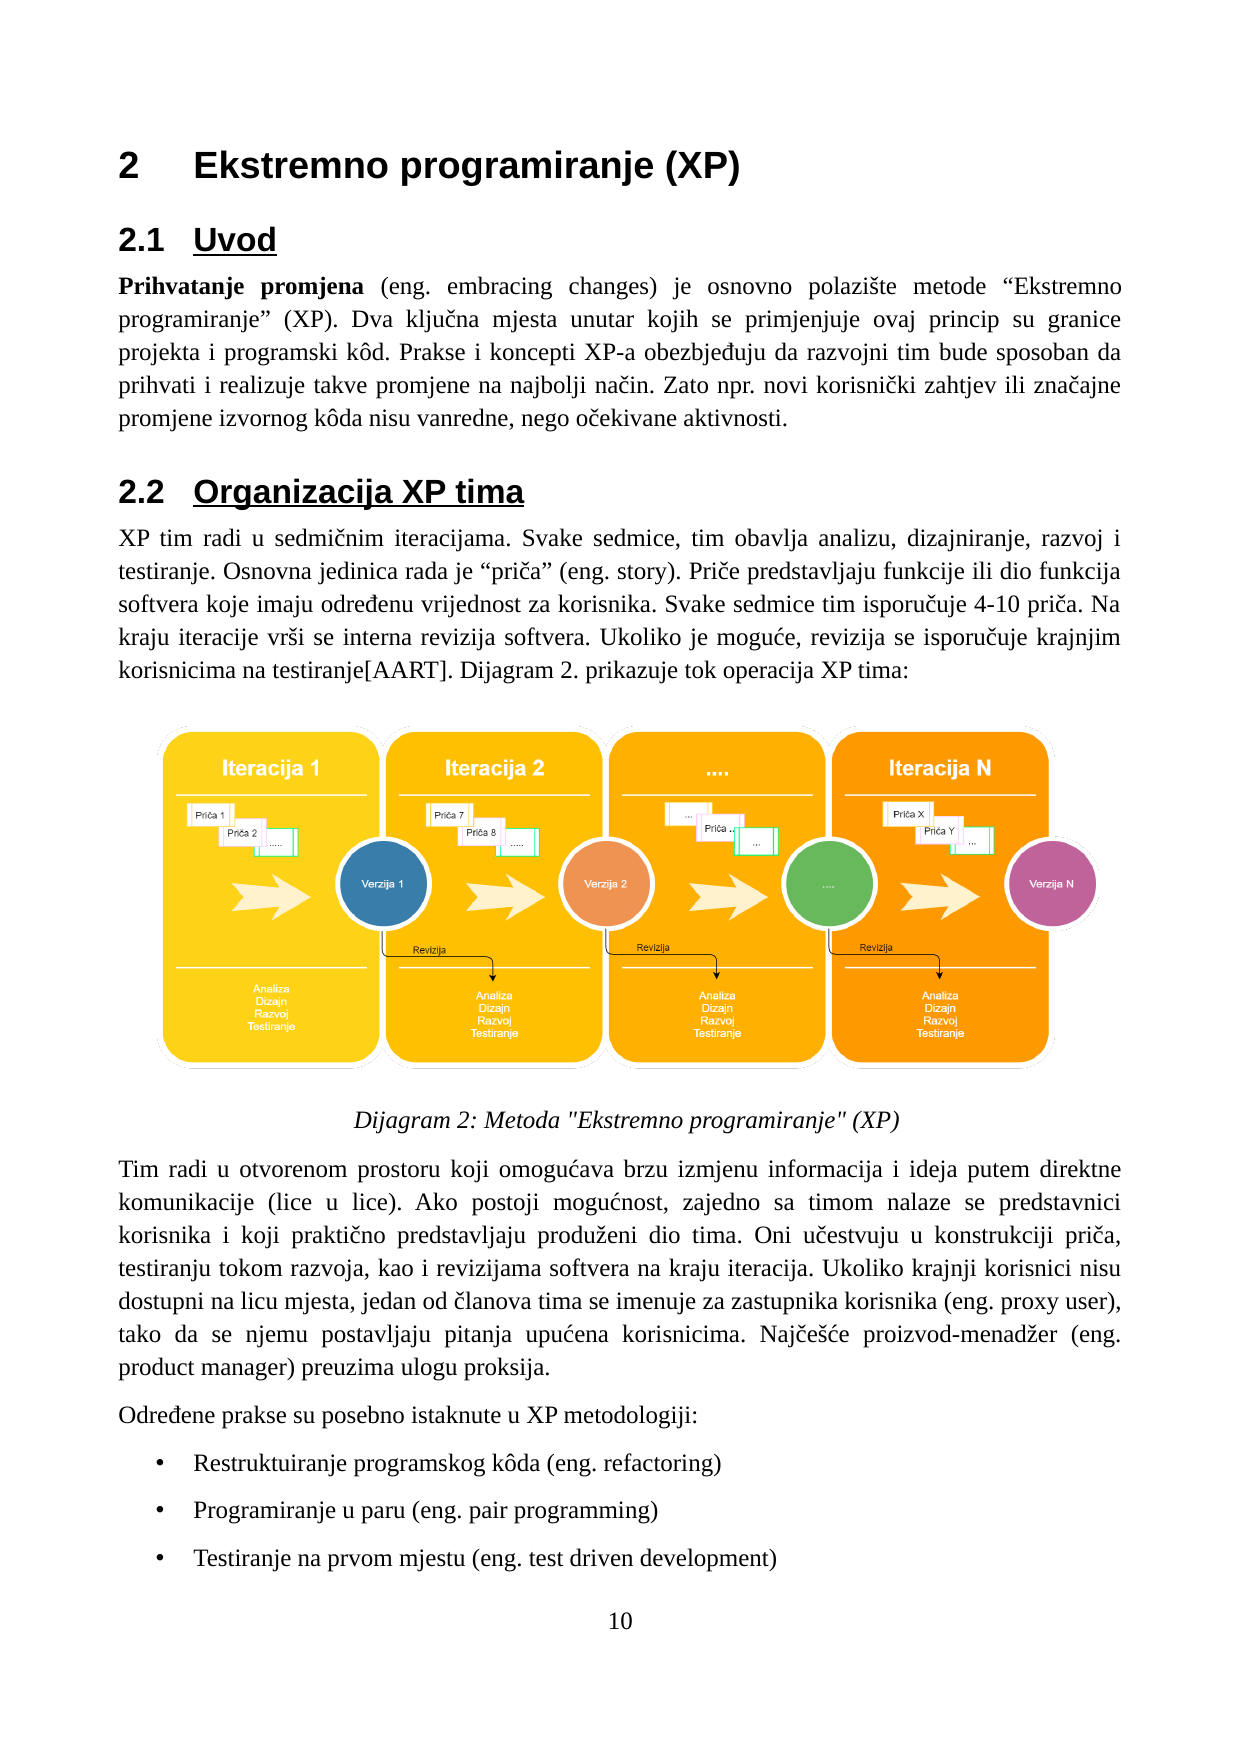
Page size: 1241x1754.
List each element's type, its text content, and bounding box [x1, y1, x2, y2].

picture [156, 725, 1100, 1100]
text SS [156, 700, 1099, 725]
list Programiranje u paru (eng. pair programming) [156, 1495, 1122, 1524]
text XP tim radi u sedmičnim iteracijama. Svake sedmice, tim obavlja analizu, dizajniranje, razvoj i testiranje. Osnovna jedinica rada je “priča” (eng. story). Priče predstavljaju funkcije ili dio funkcija softvera koje imaju određenu vrijednost za korisnika. Svake sedmice tim isporučuje 4-10 priča. Na kraju iteracije vrši se interna revizija softvera. Ukoliko je moguće, revizija se isporučuje krajnjim korisnicima na testiranje[AART]. Dijagram 2. prikazuje tok operacija XP tima: [118, 523, 1122, 684]
list Testiranje na prvom mjestu (eng. test driven development) [156, 1543, 1122, 1572]
text SS [156, 1134, 1099, 1139]
text Dijagram 2: Metoda "Ekstremno programiranje" (XP) [156, 1100, 1099, 1134]
list Restruktuiranje programskog kôda (eng. refactoring) [156, 1448, 1122, 1476]
text Određene prakse su posebno istaknute u XP metodologiji: [118, 1400, 1122, 1429]
subtitle Ekstremno programiranje (XP) [118, 143, 1122, 187]
subtitle Organizacija XP tima [118, 472, 1122, 510]
subtitle Uvod [118, 220, 1122, 259]
text Tim radi u otvorenom prostoru koji omogućava brzu izmjenu informacija i ideja putem direktne komunikacije (lice u lice). Ako postoji mogućnost, zajedno sa timom nalaze se predstavnici korisnika i koji praktično predstavljaju produženi dio tima. Oni učestvuju u konstrukciji priča, testiranju tokom razvoja, kao i revizijama softvera na kraju iteracija. Ukoliko krajnji korisnici nisu dostupni na licu mjesta, jedan od članova tima se imenuje za zastupnika korisnika (eng. proxy user), tako da se njemu postavljaju pitanja upućena korisnicima. Najčešće proizvod-menadžer (eng. product manager) preuzima ulogu proksija. [118, 703, 1122, 1381]
text Prihvatanje promjena (eng. embracing changes) je osnovno polazište metode “Ekstremno programiranje” (XP). Dva ključna mjesta unutar kojih se primjenjuje ovaj princip su granice projekta i programski kôd. Prakse i koncepti XP-a obezbjeđuju da razvojni tim bude sposoban da prihvati i realizuje takve promjene na najbolji način. Zato npr. novi korisnički zahtjev ili značajne promjene izvornog kôda nisu vanredne, nego očekivane aktivnosti. [118, 271, 1122, 432]
